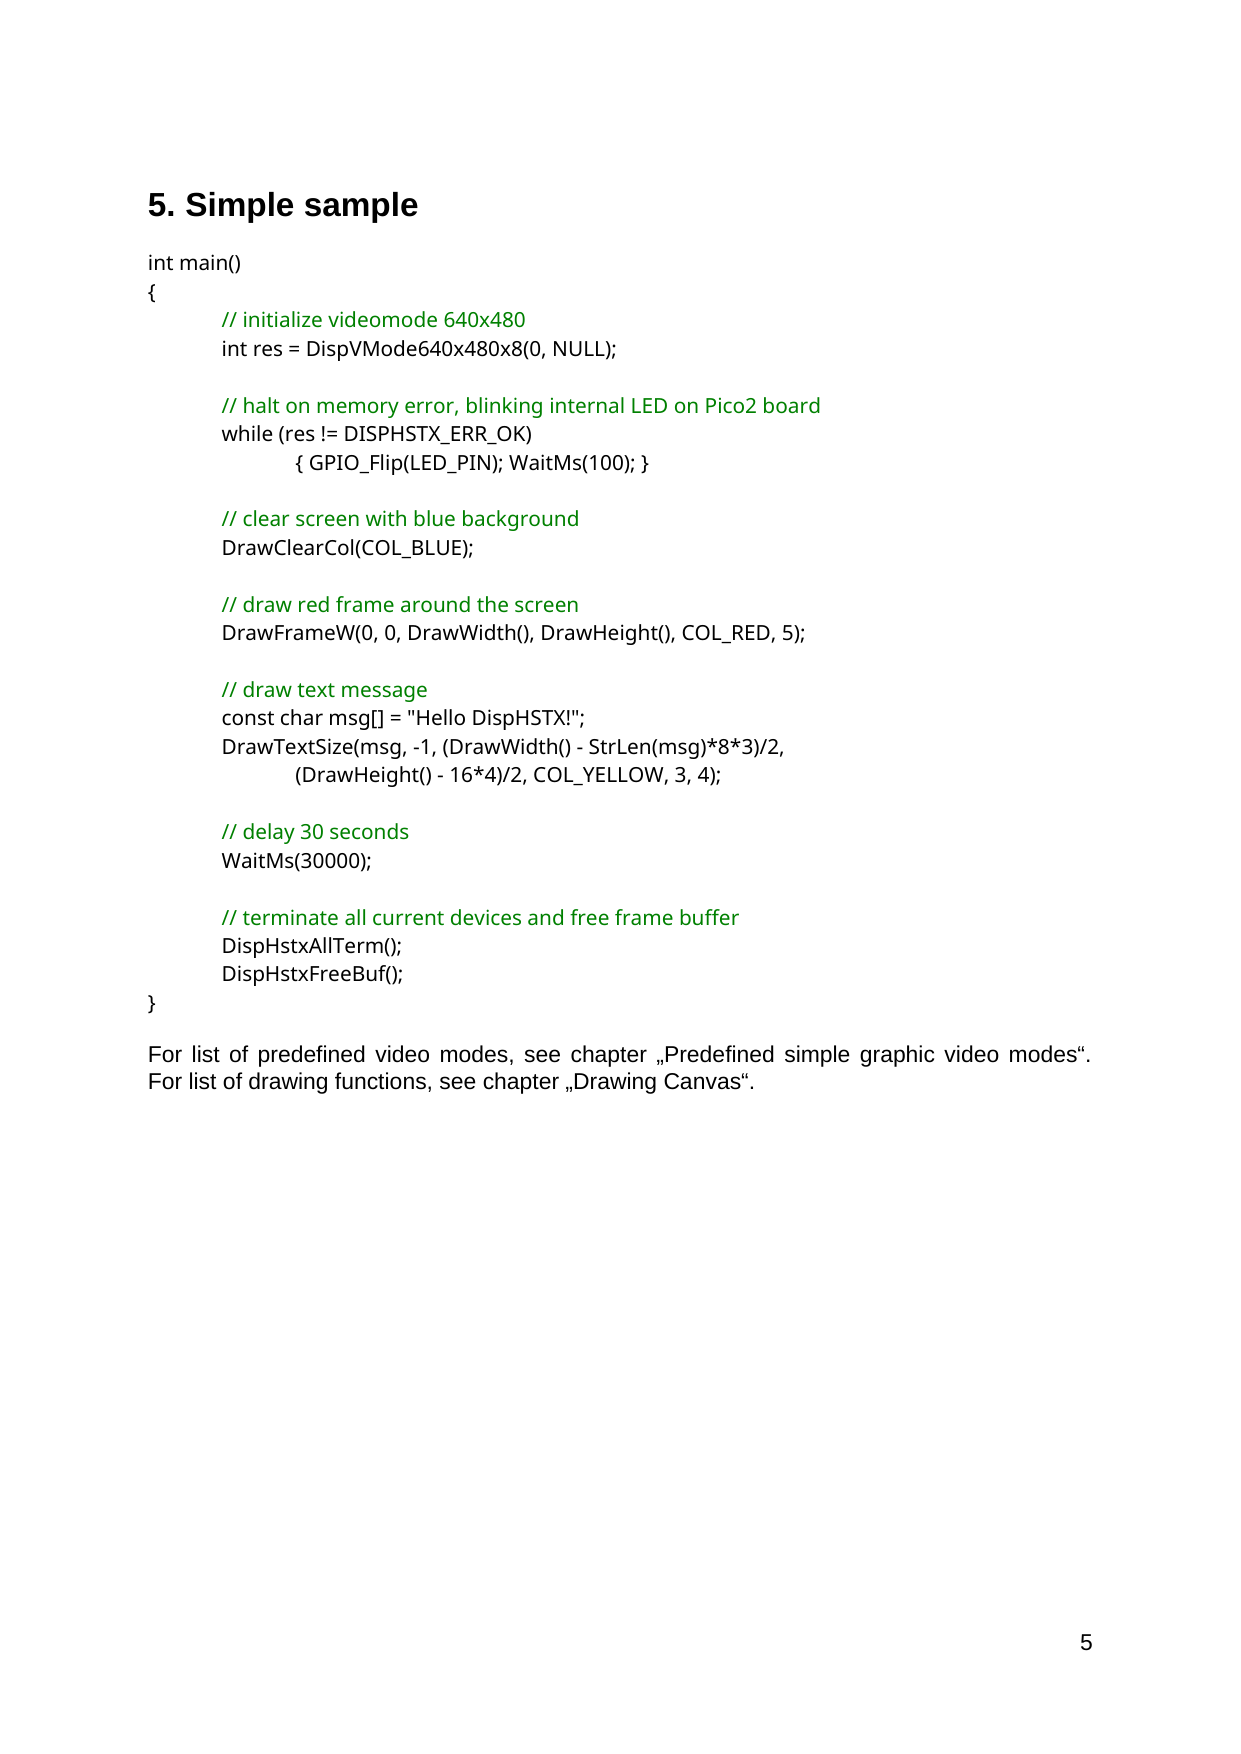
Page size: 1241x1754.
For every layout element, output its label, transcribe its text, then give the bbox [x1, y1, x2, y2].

text (DrawHeight() - 16*4)/2, COL_YELLOW, 3, 4); [221, 760, 1093, 789]
text // terminate all current devices and free frame buffer [148, 903, 1093, 931]
text { GPIO_Flip(LED_PIN); WaitMs(100); } [221, 448, 1093, 476]
text DispHstxFreeBuf(); [148, 959, 1093, 988]
text // draw red frame around the screen [148, 590, 1093, 618]
text int main() [148, 248, 1093, 277]
text // initialize videomode 640x480 [148, 305, 1093, 334]
text WaitMs(30000); [148, 846, 1093, 874]
text } [148, 988, 1093, 1016]
subtitle Simple sample [148, 185, 1093, 223]
text const char msg[] = "Hello DispHSTX!"; [148, 703, 1093, 732]
text DrawTextSize(msg, -1, (DrawWidth() - StrLen(msg)*8*3)/2, [148, 732, 1093, 760]
text DispHstxAllTerm(); [148, 931, 1093, 959]
text int res = DispVMode640x480x8(0, NULL); [148, 334, 1093, 362]
text // delay 30 seconds [148, 817, 1093, 846]
text DrawClearCol(COL_BLUE); [148, 533, 1093, 561]
text { [148, 277, 1093, 305]
text For list of predefined video modes, see chapter „Predefined simple graphic video modes“. For list of drawing functions, see chapter „Drawing Canvas“. [148, 1041, 1093, 1094]
text // clear screen with blue background [148, 504, 1093, 533]
text // draw text message [148, 675, 1093, 703]
text while (res != DISPHSTX_ERR_OK) [148, 419, 1093, 448]
text // halt on memory error, blinking internal LED on Pico2 board [148, 391, 1093, 419]
text DrawFrameW(0, 0, DrawWidth(), DrawHeight(), COL_RED, 5); [148, 618, 1093, 647]
